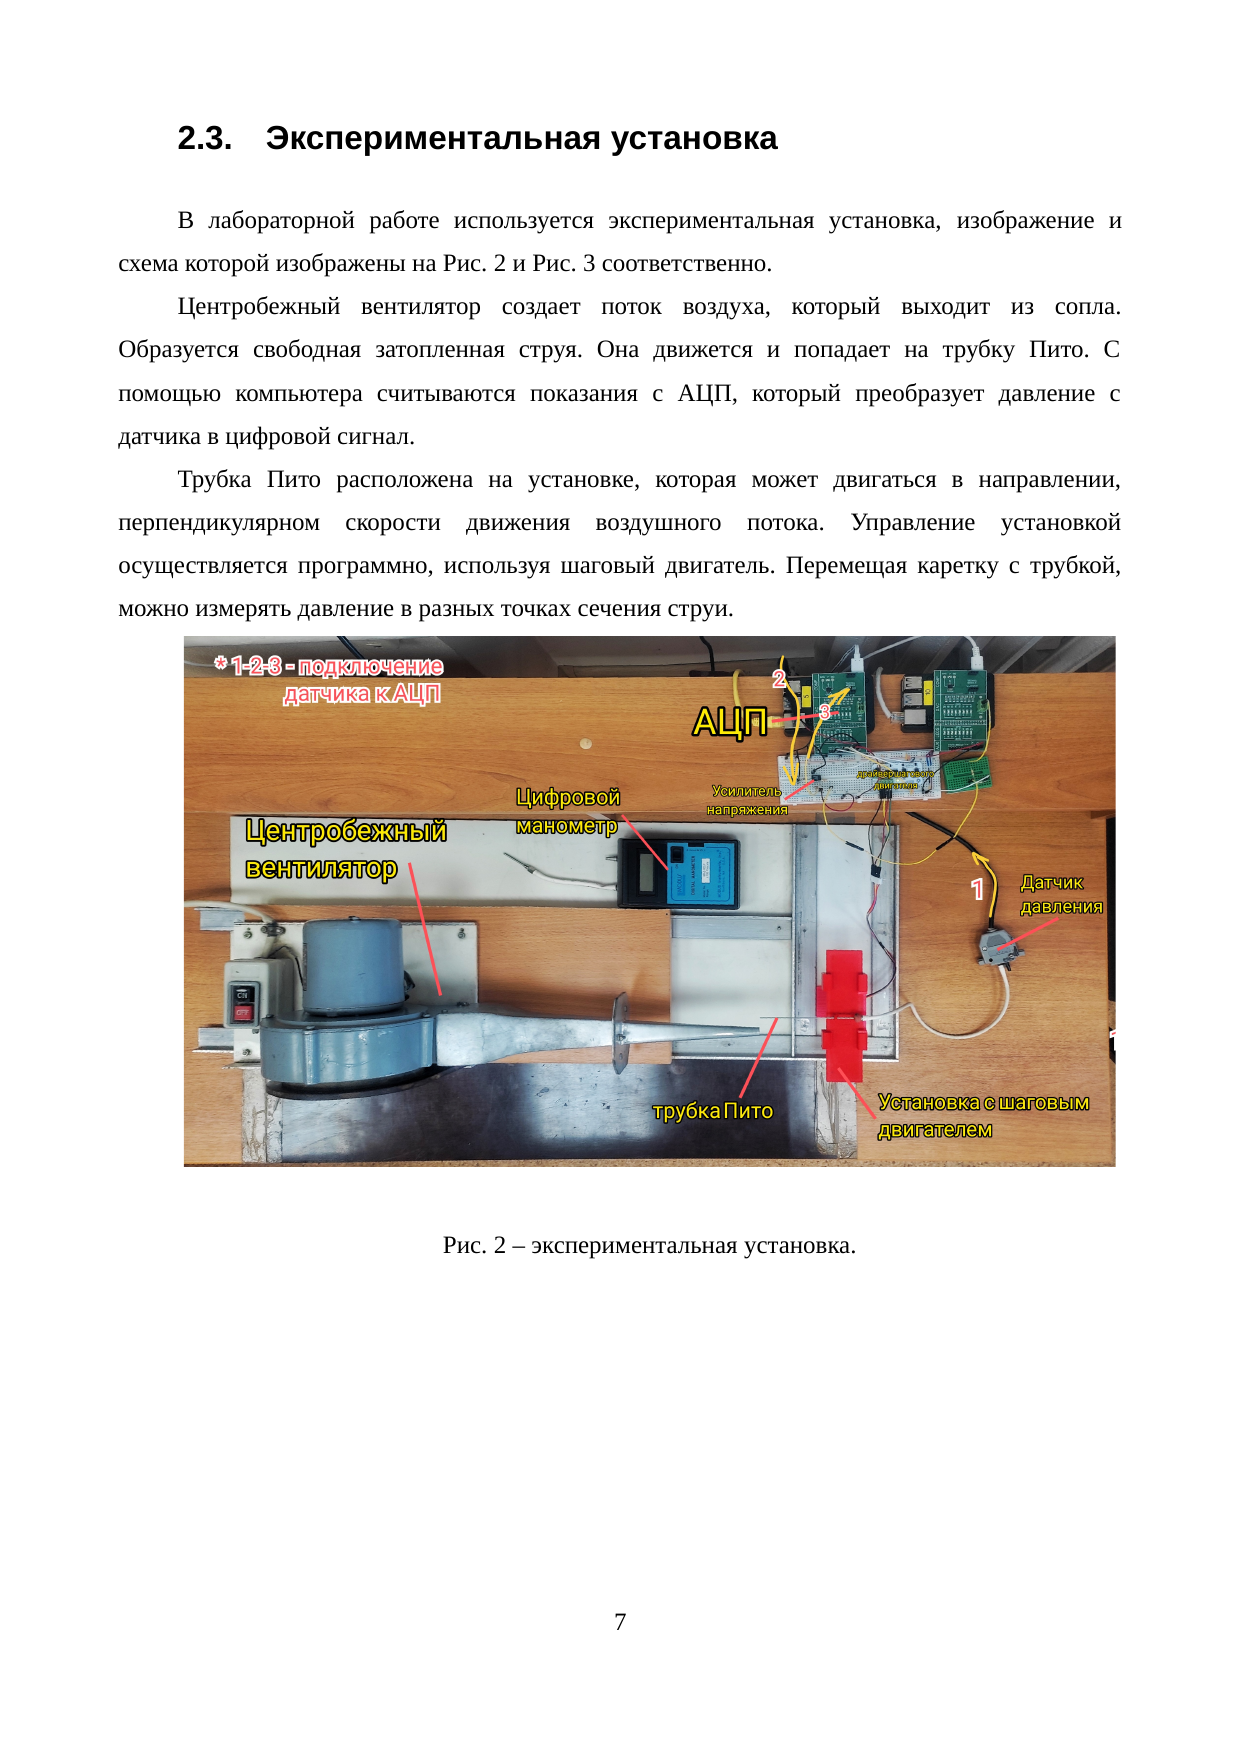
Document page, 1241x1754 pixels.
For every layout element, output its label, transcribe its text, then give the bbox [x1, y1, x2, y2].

text В лабораторной работе используется экспериментальная установка, изображение и схема которой изображены на Рис. 2 и Рис. 3 соответственно. [118, 205, 1122, 277]
subtitle Экспериментальная установка [118, 118, 1122, 157]
text Центробежный вентилятор создает поток воздуха, который выходит из сопла. Образуется свободная затопленная струя. Она движется и попадает на трубку Пито. С помощью компьютера считываются показания с АЦП, который преобразует давление с датчика в цифровой сигнал. [118, 291, 1122, 449]
picture [183, 636, 1116, 1167]
text Трубка Пито расположена на установке, которая может двигаться в направлении, перпендикулярном скорости движения воздушного потока. Управление установкой осуществляется программно, используя шаговый двигатель. Перемещая каретку с трубкой, можно измерять давление в разных точках сечения струи. [118, 464, 1122, 622]
text Рис. 2 – экспериментальная установка. [118, 1230, 1122, 1259]
